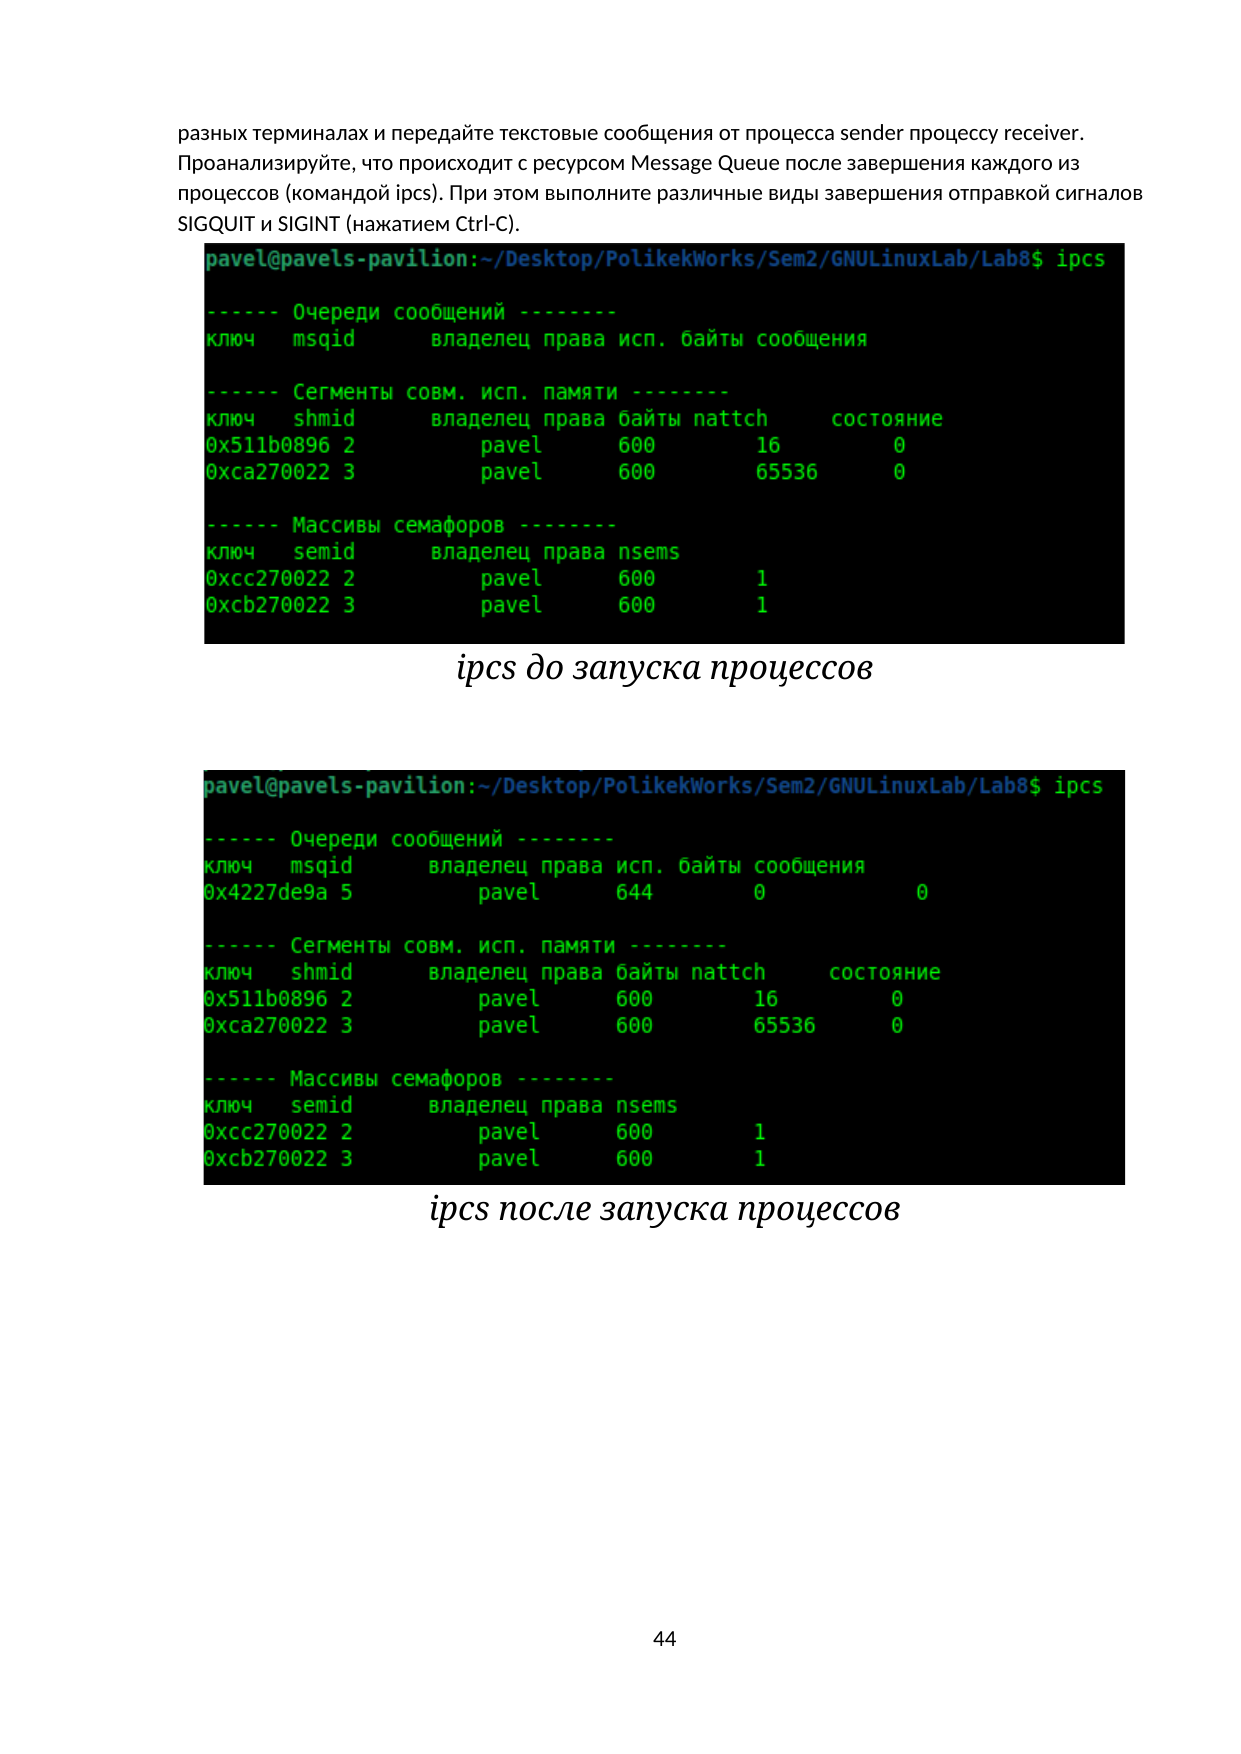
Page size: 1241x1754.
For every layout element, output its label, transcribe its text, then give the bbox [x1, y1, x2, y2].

text разных терминалах и передайте текстовые сообщения от процесса sender процессу receiver. Проанализируйте, что происходит с ресурсом Message Queue после завершения каждого из процессов (командой ipcs). При этом выполните различные виды завершения отправкой сигналов SIGQUIT и SIGINT (нажатием Ctrl-C). [177, 118, 1152, 237]
text ipcs после запуска процессов [203, 1185, 1125, 1230]
picture [203, 770, 1126, 1185]
text ipcs до запуска процессов [204, 644, 1124, 689]
picture [204, 243, 1125, 644]
